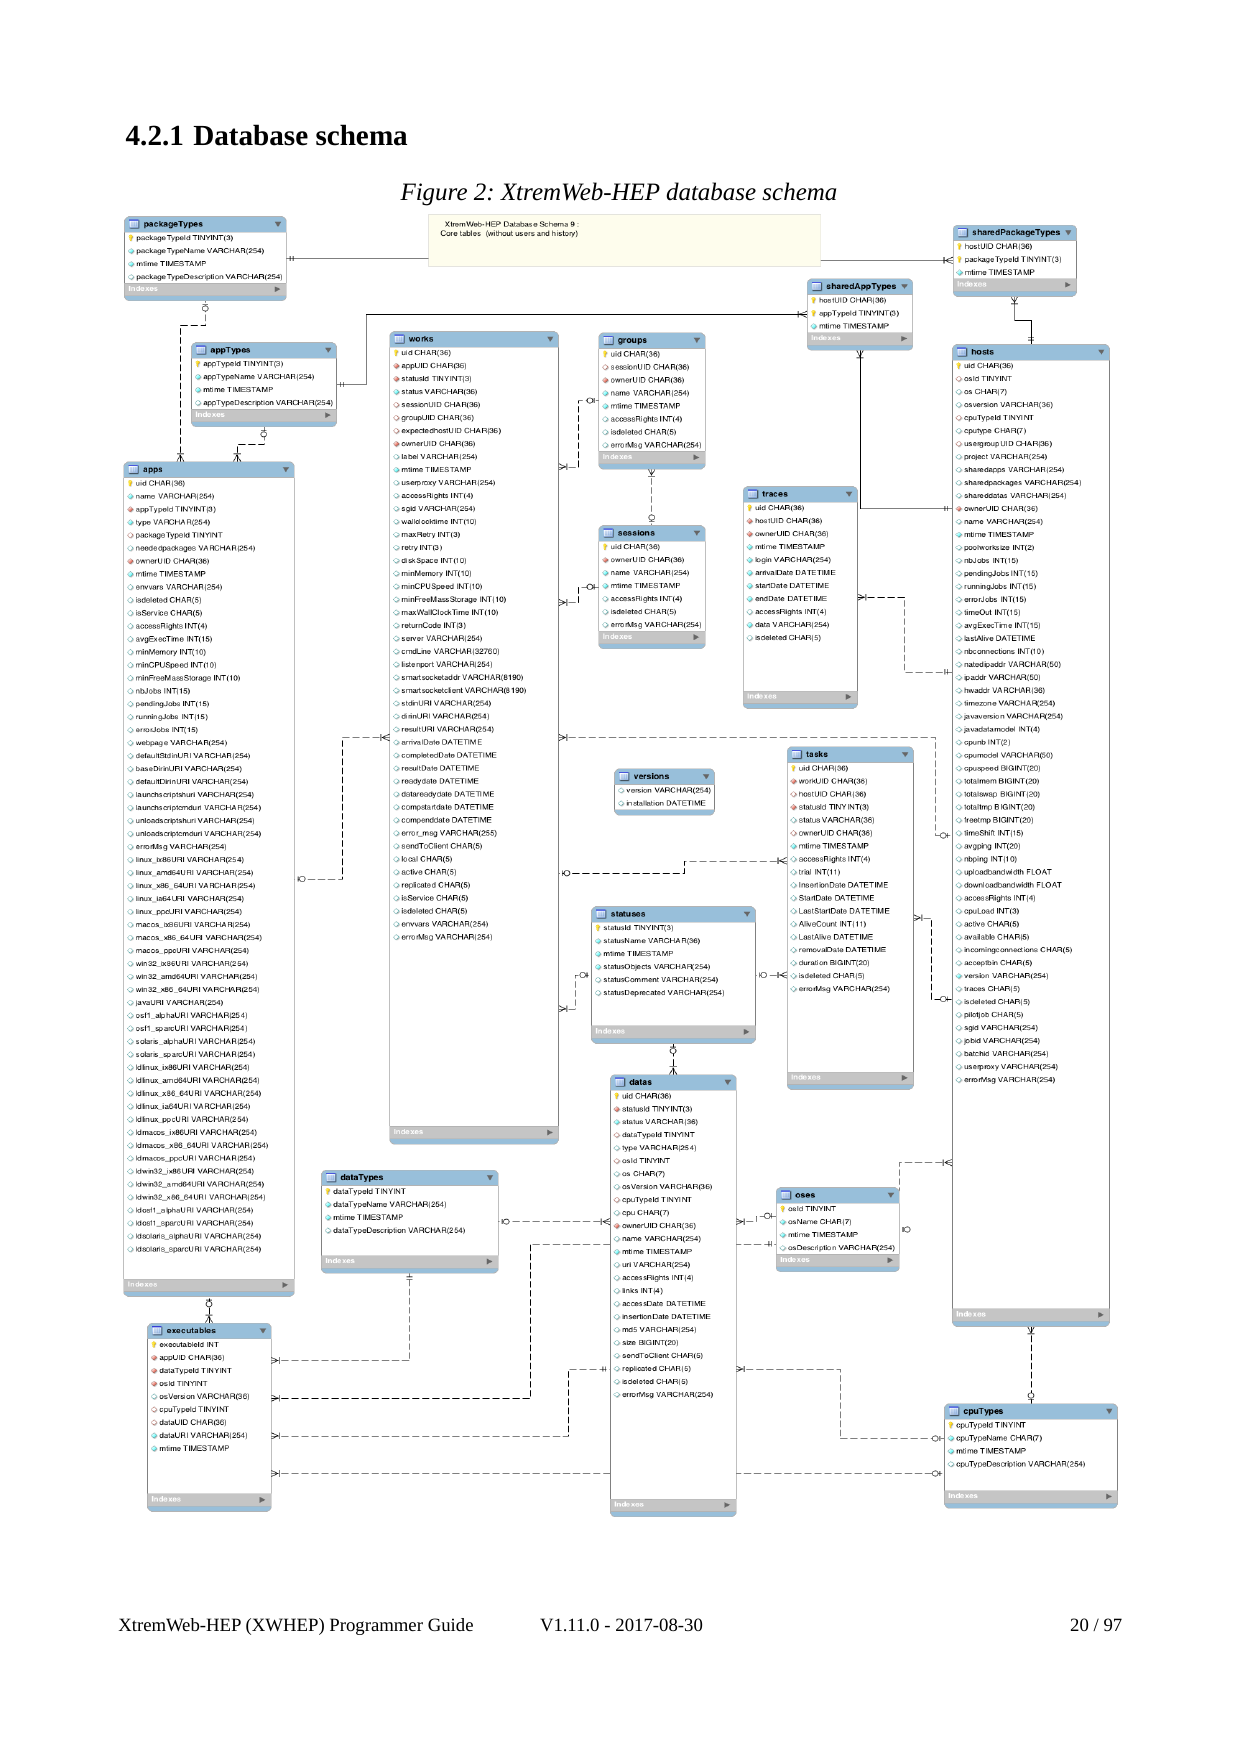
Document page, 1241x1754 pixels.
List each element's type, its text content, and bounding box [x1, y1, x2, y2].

text Figure 2: XtremWeb-HEP database schema [116, 177, 1124, 205]
picture [116, 214, 1124, 1529]
subtitle Database schema [118, 118, 1122, 152]
